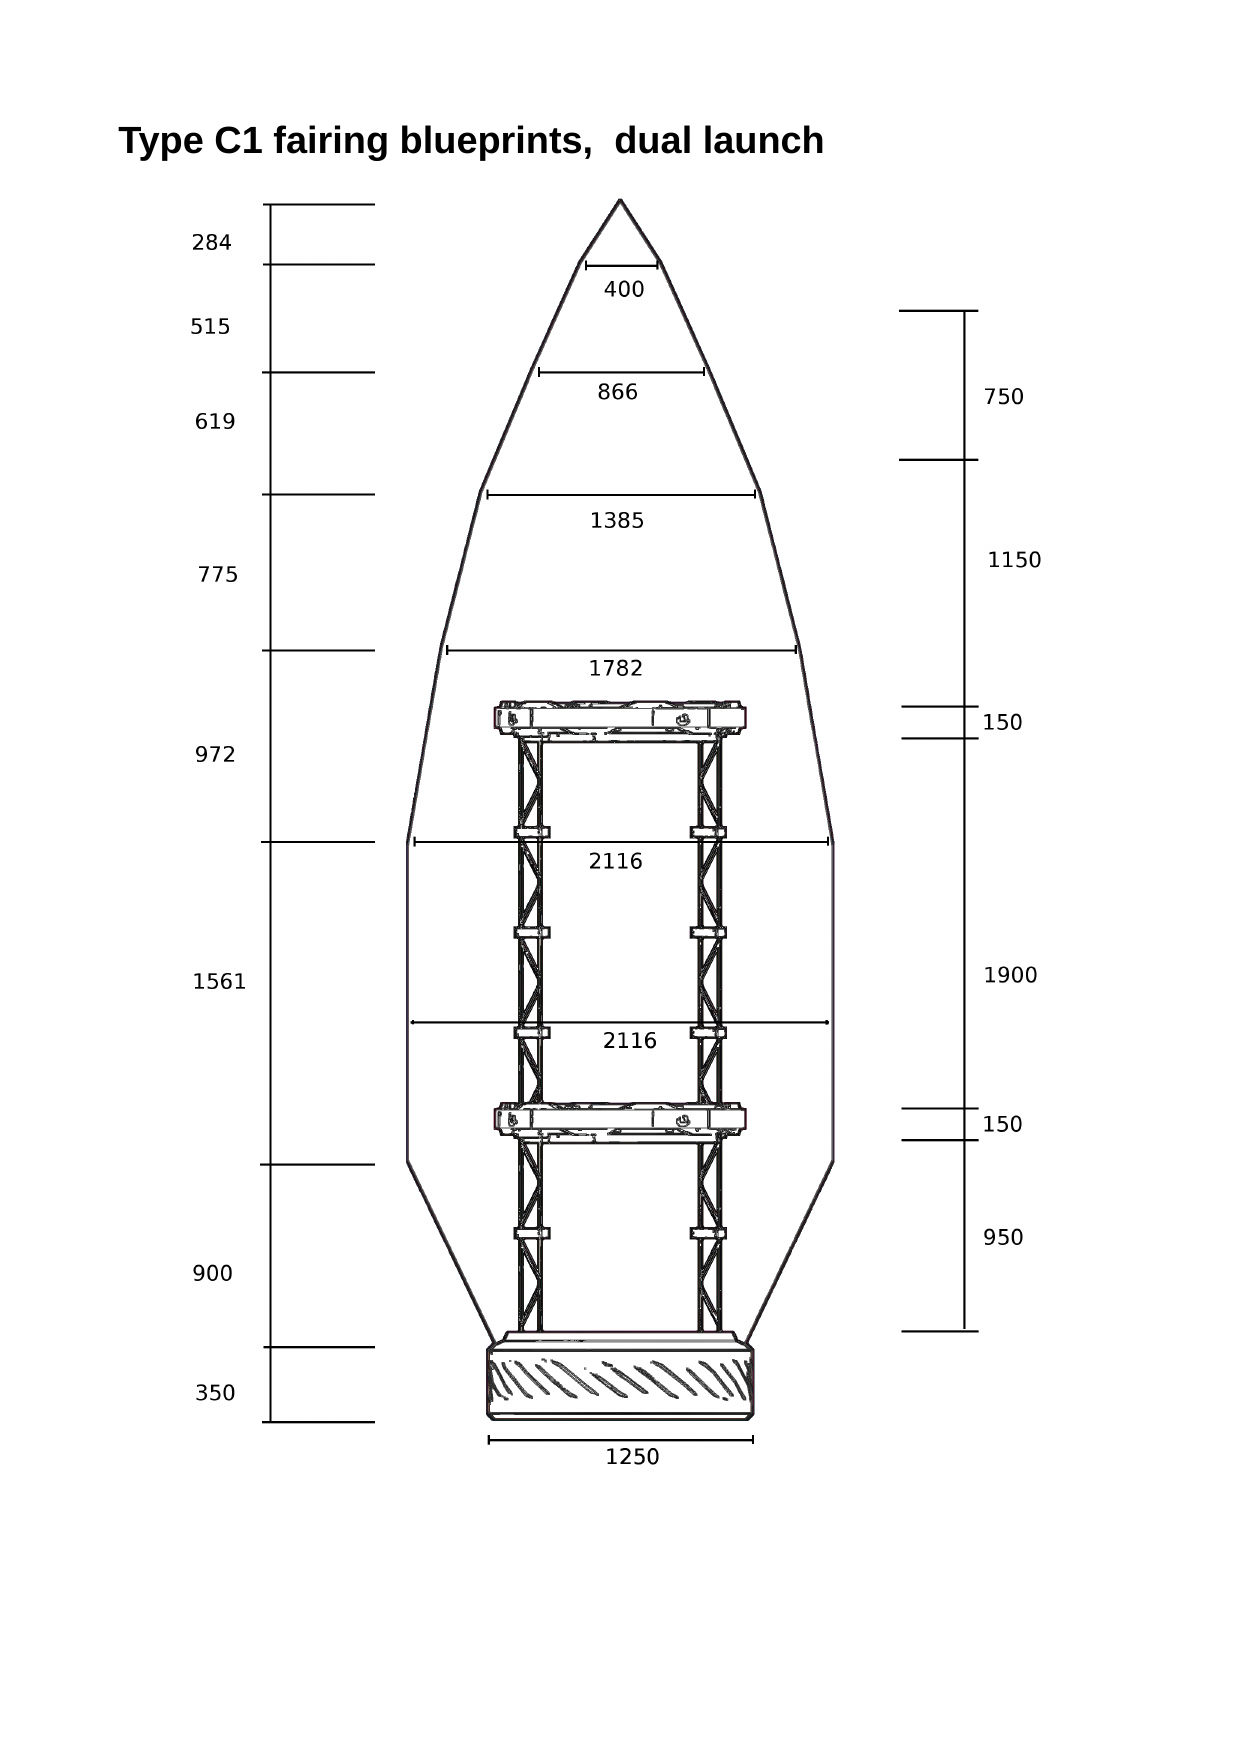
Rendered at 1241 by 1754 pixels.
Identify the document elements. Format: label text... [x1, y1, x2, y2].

picture [174, 1249, 1066, 1490]
subtitle Type C1 fairing blueprints, dual launch [118, 118, 1122, 162]
